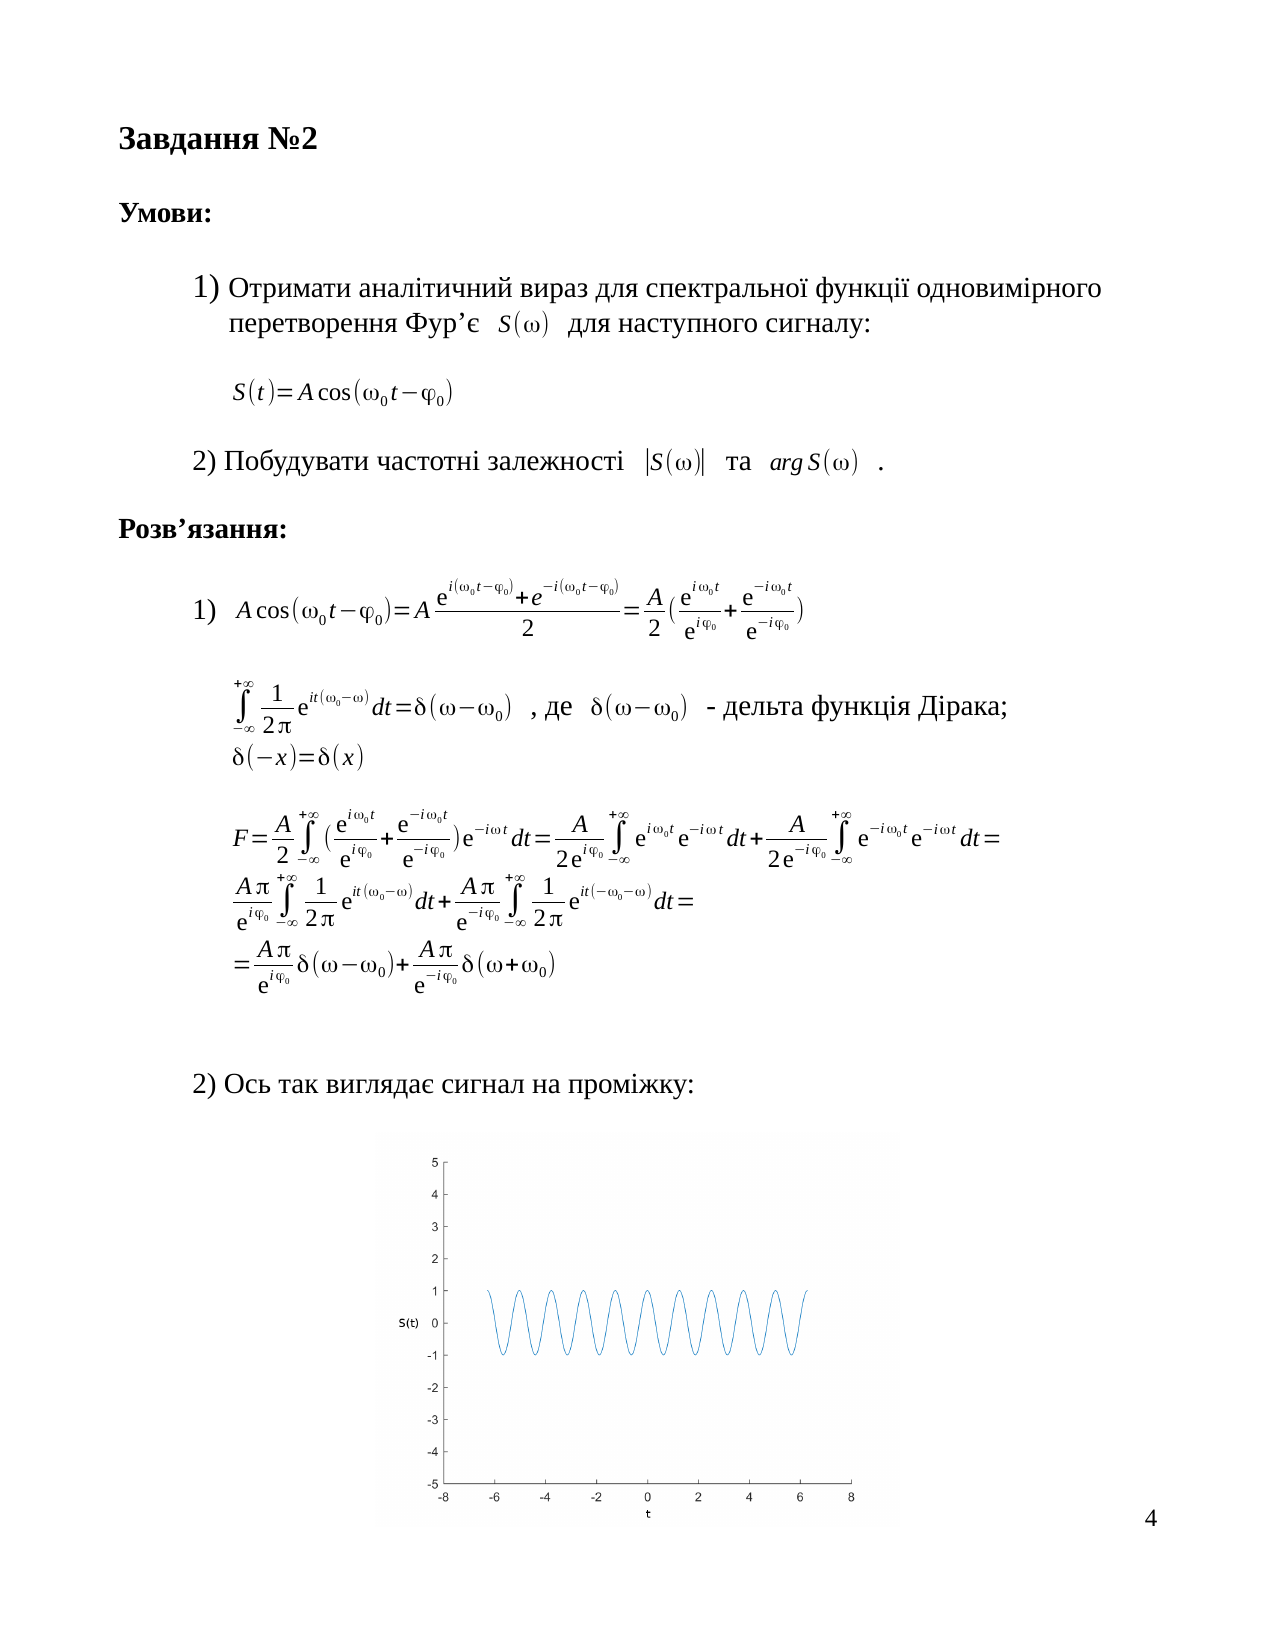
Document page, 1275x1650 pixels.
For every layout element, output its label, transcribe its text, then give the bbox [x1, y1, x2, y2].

text 1) Отримати аналітичний вираз для спектральної функції одновимірного [118, 267, 1157, 305]
text 2) Побудувати частотні залежностіта. [118, 443, 1157, 478]
text 1) [118, 578, 1157, 645]
text Розв’язання: [118, 511, 1157, 545]
text Умови: [118, 195, 1157, 228]
text Завдання №2 [118, 118, 1157, 156]
text перетворення Фур’єдля наступного сигналу: [118, 305, 1157, 339]
text , де- дельта функція Дірака; [118, 679, 1157, 738]
text 2) Ось так виглядає сигнал на проміжку: [118, 1066, 1157, 1099]
picture [375, 1132, 901, 1527]
